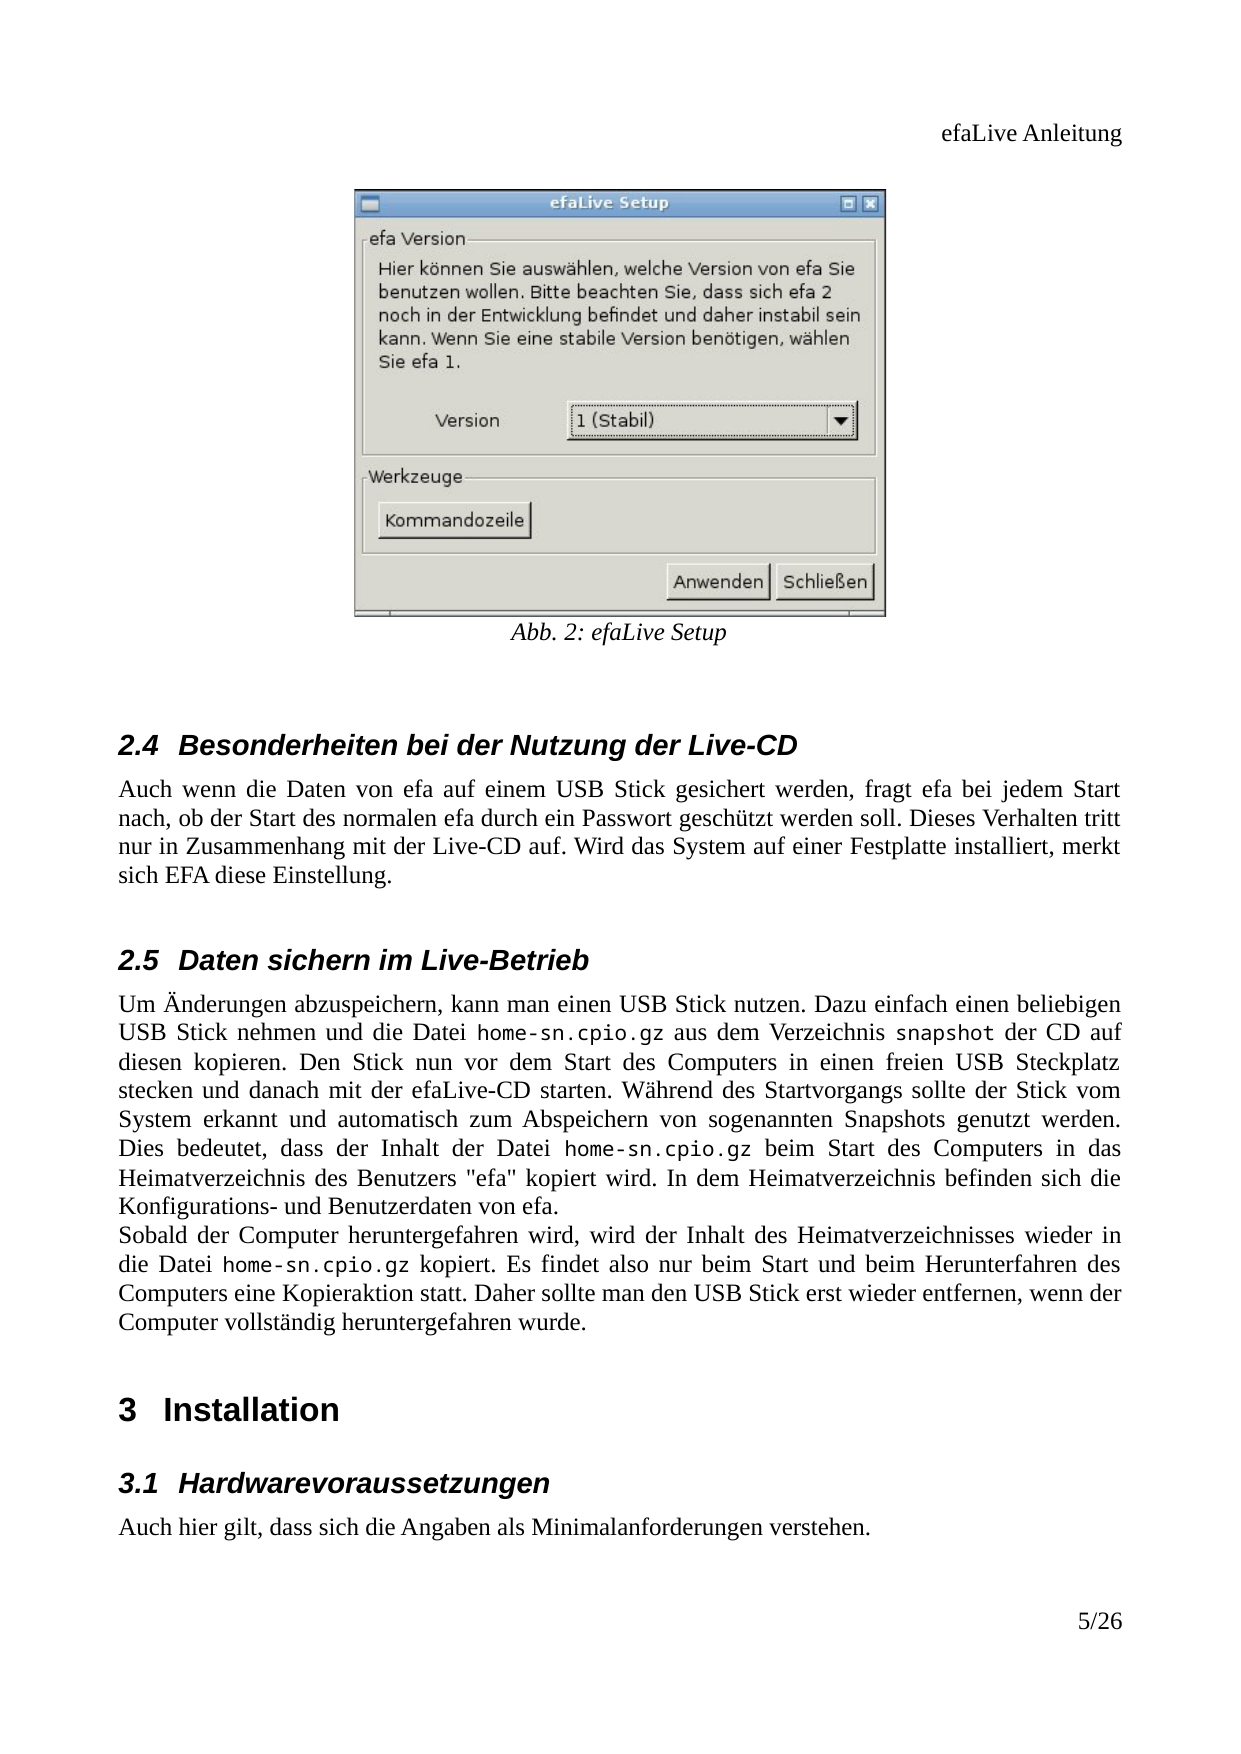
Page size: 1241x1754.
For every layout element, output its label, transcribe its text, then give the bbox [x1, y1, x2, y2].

text Abb. 2: efaLive Setup [354, 617, 886, 645]
subtitle Daten sichern im Live-Betrieb [118, 943, 1122, 976]
text Sobald der Computer heruntergefahren wird, wird der Inhalt des Heimatverzeichnisses wieder in die Datei home-sn.cpio.gz kopiert. Es findet also nur beim Start und beim Herunterfahren des Computers eine Kopieraktion statt. Daher sollte man den USB Stick erst wieder entfernen, wenn der Computer vollständig heruntergefahren wurde. [118, 1220, 1122, 1336]
subtitle Hardwarevoraussetzungen [118, 1466, 1122, 1499]
text Um Änderungen abzuspeichern, kann man einen USB Stick nutzen. Dazu einfach einen beliebigen USB Stick nehmen und die Datei home-sn.cpio.gz aus dem Verzeichnis snapshot der CD auf diesen kopieren. Den Stick nun vor dem Start des Computers in einen freien USB Steckplatz stecken und danach mit der efaLive-CD starten. Während des Startvorgangs sollte der Stick vom System erkannt und automatisch zum Abspeichern von sogenannten Snapshots genutzt werden. Dies bedeutet, dass der Inhalt der Datei home-sn.cpio.gz beim Start des Computers in das Heimatverzeichnis des Benutzers "efa" kopiert wird. In dem Heimatverzeichnis befinden sich die Konfigurations- und Benutzerdaten von efa. [118, 989, 1122, 1220]
subtitle Besonderheiten bei der Nutzung der Live-CD [118, 728, 1122, 761]
text Auch hier gilt, dass sich die Angaben als Minimalanforderungen verstehen. [118, 1512, 1122, 1541]
text Auch wenn die Daten von efa auf einem USB Stick gesichert werden, fragt efa bei jedem Start nach, ob der Start des normalen efa durch ein Passwort geschützt werden soll. Dieses Verhalten tritt nur in Zusammenhang mit der Live-CD auf. Wird das System auf einer Festplatte installiert, merkt sich EFA diese Einstellung. [118, 774, 1122, 889]
picture [354, 189, 887, 617]
subtitle Installation [118, 1389, 1122, 1428]
